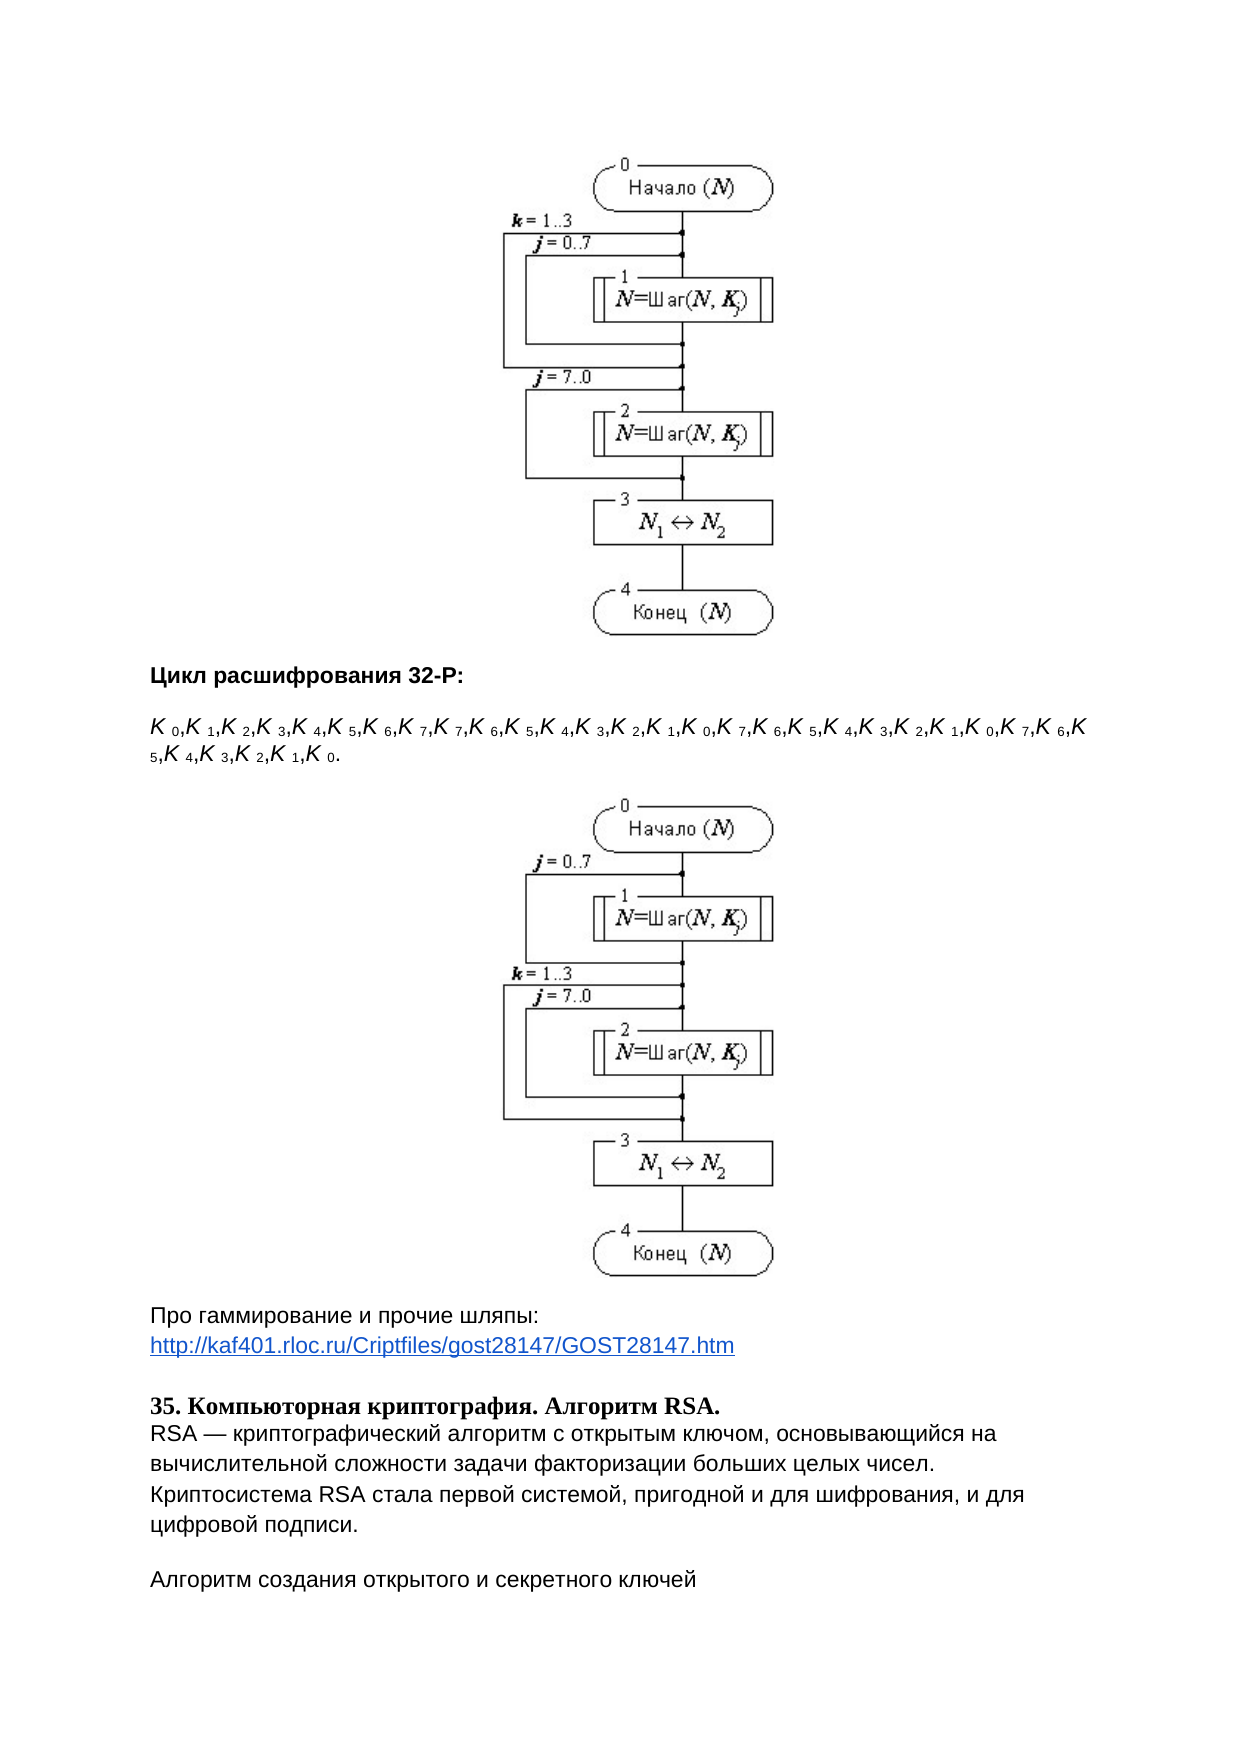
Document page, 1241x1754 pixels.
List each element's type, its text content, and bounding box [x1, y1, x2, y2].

text Алгоритм создания открытого и секретного ключей [150, 1566, 1090, 1592]
subtitle Цикл расшифрования 32-Р: [150, 662, 1090, 688]
picture [465, 150, 775, 637]
text K 0,K 1,K 2,K 3,K 4,K 5,K 6,K 7,K 7,K 6,K 5,K 4,K 3,K 2,K 1,K 0,K 7,K 6,K 5,K 4,K 3,K 2,K 1,K 0,K 7,K 6,K 5,K 4,K 3,K 2,K 1,K 0. [150, 713, 1090, 766]
title 35. Компьюторная криптография. Алгоритм RSA. [150, 1391, 1090, 1420]
picture [465, 790, 775, 1278]
text Про гаммирование и прочие шляпы: http://kaf401.rloc.ru/Criptfiles/gost28147/GOST28147.htm [150, 1302, 1090, 1359]
text RSA — криптографический алгоритм с открытым ключом, основывающийся на вычислительной сложности задачи факторизации больших целых чисел. Криптосистема RSA стала первой системой, пригодной и для шифрования, и для цифровой подписи. [150, 1420, 1090, 1537]
